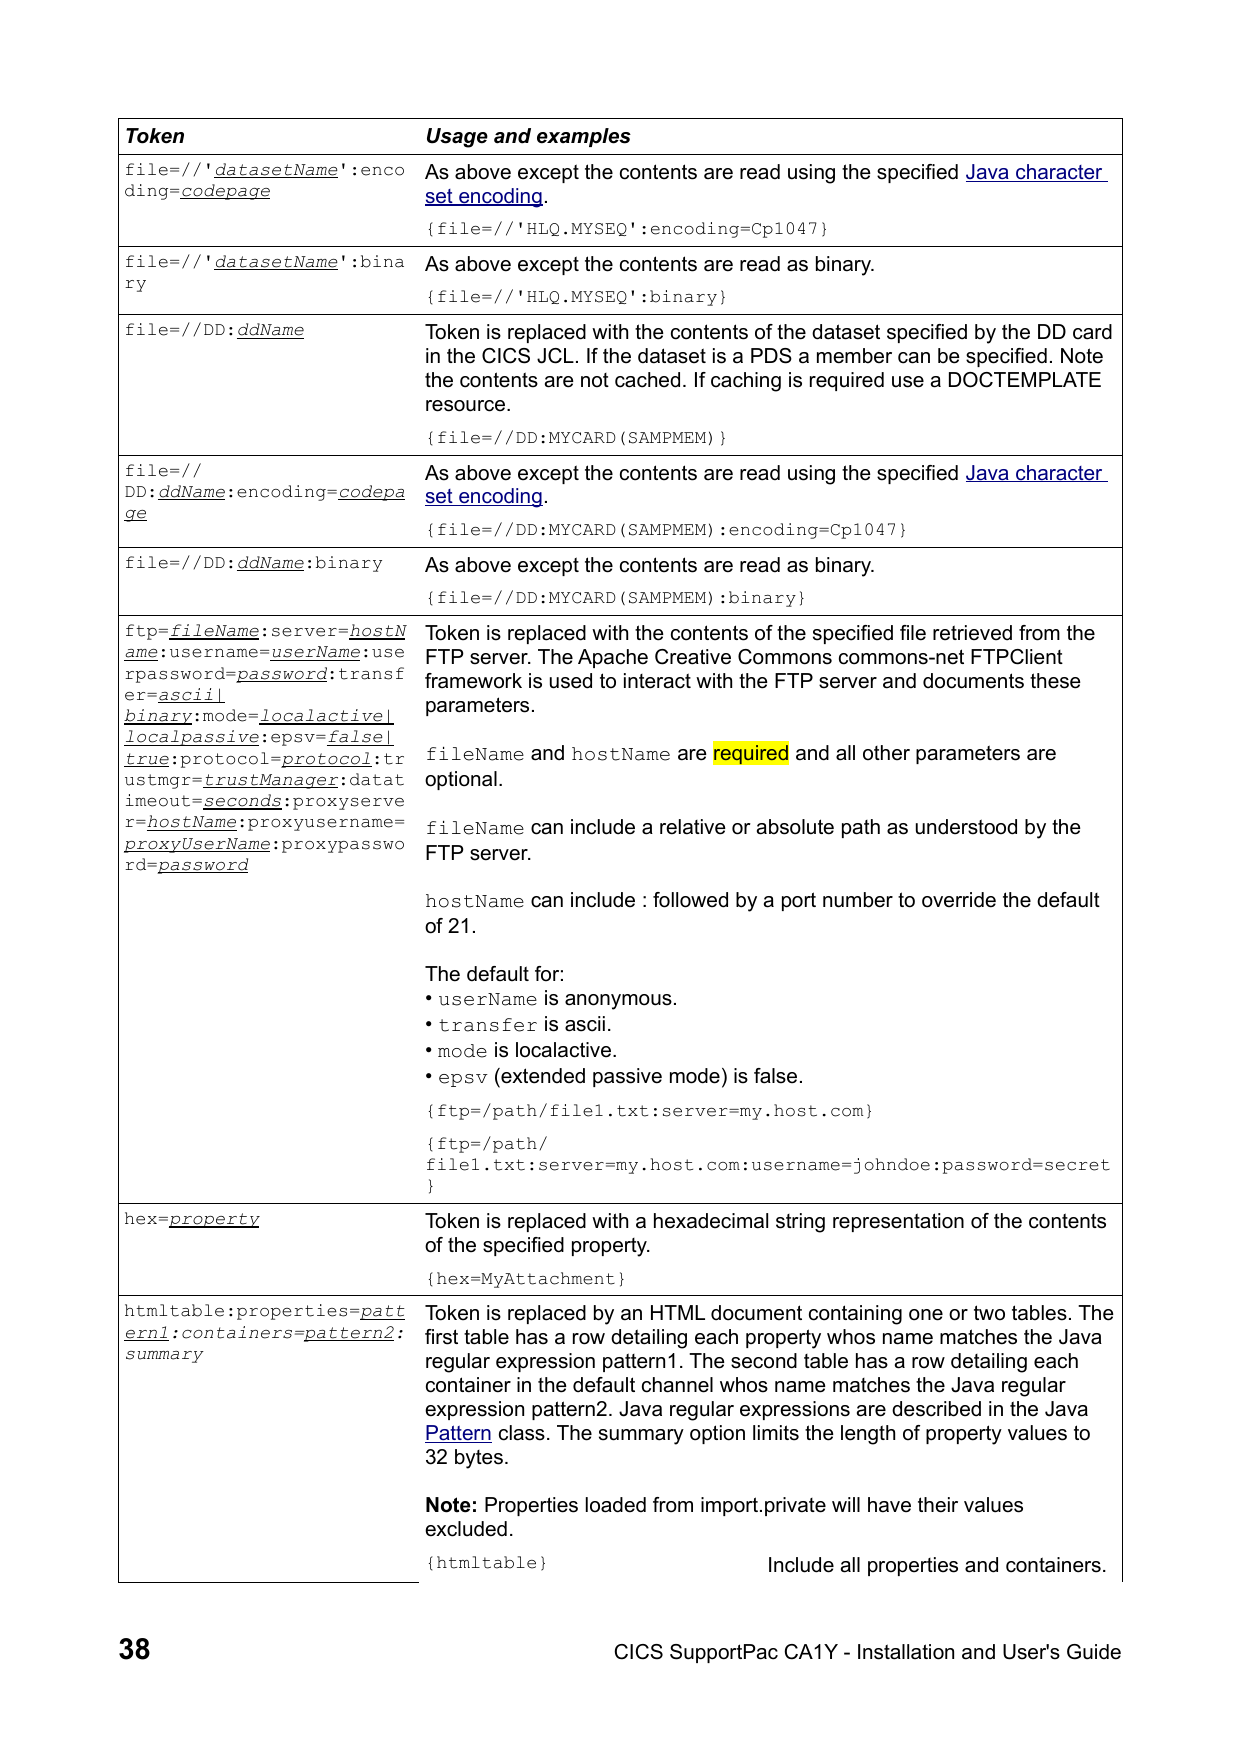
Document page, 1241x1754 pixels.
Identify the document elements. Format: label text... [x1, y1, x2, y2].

table_cell ftp=fileName:server=hostName:username=userName:userpassword=password:transfer=ascii|binary:mode=localactive|localpassive:epsv=false|true:protocol=protocol:trustmgr=trustManager:datatimeout=seconds:proxyserver=hostName:proxyusername=proxyUserName:proxypassword=password [119, 616, 419, 1203]
table_cell Token is replaced with the contents of the dataset specified by the DD card in the CICS JCL. If the dataset is a PDS a member can be specified. Note the contents are not cached. If caching is required use a DOCTEMPLATE resource. [419, 315, 1122, 422]
table_cell hex=property [119, 1204, 419, 1295]
table_cell {ftp=/path/file1.txt:server=my.host.com:username=johndoe:password=secret} [419, 1128, 1122, 1203]
table_cell file=//DD:ddName [119, 315, 419, 454]
table_cell {ftp=/path/file1.txt:server=my.host.com} [419, 1095, 1122, 1128]
table_cell file=//DD:ddName:encoding=codepage [119, 456, 419, 547]
table_cell As above except the contents are read using the specified Java character set encoding. [419, 456, 1122, 514]
table_cell {file=//DD:MYCARD(SAMPMEM):binary} [419, 582, 1122, 615]
table_cell Token is replaced with a hexadecimal string representation of the contents of the specified property. [419, 1204, 1122, 1263]
table_cell {file=//DD:MYCARD(SAMPMEM):encoding=Cp1047} [419, 514, 1122, 547]
table_cell As above except the contents are read as binary. [419, 247, 1122, 281]
table_cell file=//'datasetName':encoding=codepage [119, 155, 419, 246]
table_header Token [119, 119, 419, 154]
table_cell {file=//'HLQ.MYSEQ':binary} [419, 281, 1122, 314]
table_cell Token is replaced by an HTML document containing one or two tables. The first table has a row detailing each property whos name matches the Java regular expression pattern1. The second table has a row detailing each container in the default channel whos name matches the Java regular expression pattern2. Java regular expressions are described in the Java Pattern class. The summary option limits the length of property values to 32 bytes. Note: Properties loaded from import.private will have their values excluded. [419, 1296, 1122, 1547]
table_cell As above except the contents are read using the specified Java character set encoding. [419, 155, 1122, 213]
table_cell file=//'datasetName':binary [119, 247, 419, 314]
table_cell {htmltable} [419, 1547, 761, 1582]
table_cell As above except the contents are read as binary. [419, 548, 1122, 582]
table_cell Include all properties and containers. [761, 1547, 1122, 1582]
table_cell {hex=MyAttachment} [419, 1263, 1122, 1295]
table_cell {file=//'HLQ.MYSEQ':encoding=Cp1047} [419, 213, 1122, 246]
table_cell {file=//DD:MYCARD(SAMPMEM)} [419, 422, 1122, 454]
table_cell file=//DD:ddName:binary [119, 548, 419, 615]
table_cell htmltable:properties=pattern1:containers=pattern2:summary [119, 1296, 419, 1582]
table_cell Token is replaced with the contents of the specified file retrieved from the FTP server. The Apache Creative Commons commons-net FTPClient framework is used to interact with the FTP server and documents these parameters. fileName and hostName are required and all other parameters are optional. fileName can include a relative or absolute path as understood by the FTP server. hostName can include : followed by a port number to override the default of 21. The default for: • userName is anonymous. • transfer is ascii. • mode is localactive. • epsv (extended passive mode) is false. [419, 616, 1122, 1095]
table_header Usage and examples [419, 119, 1122, 154]
